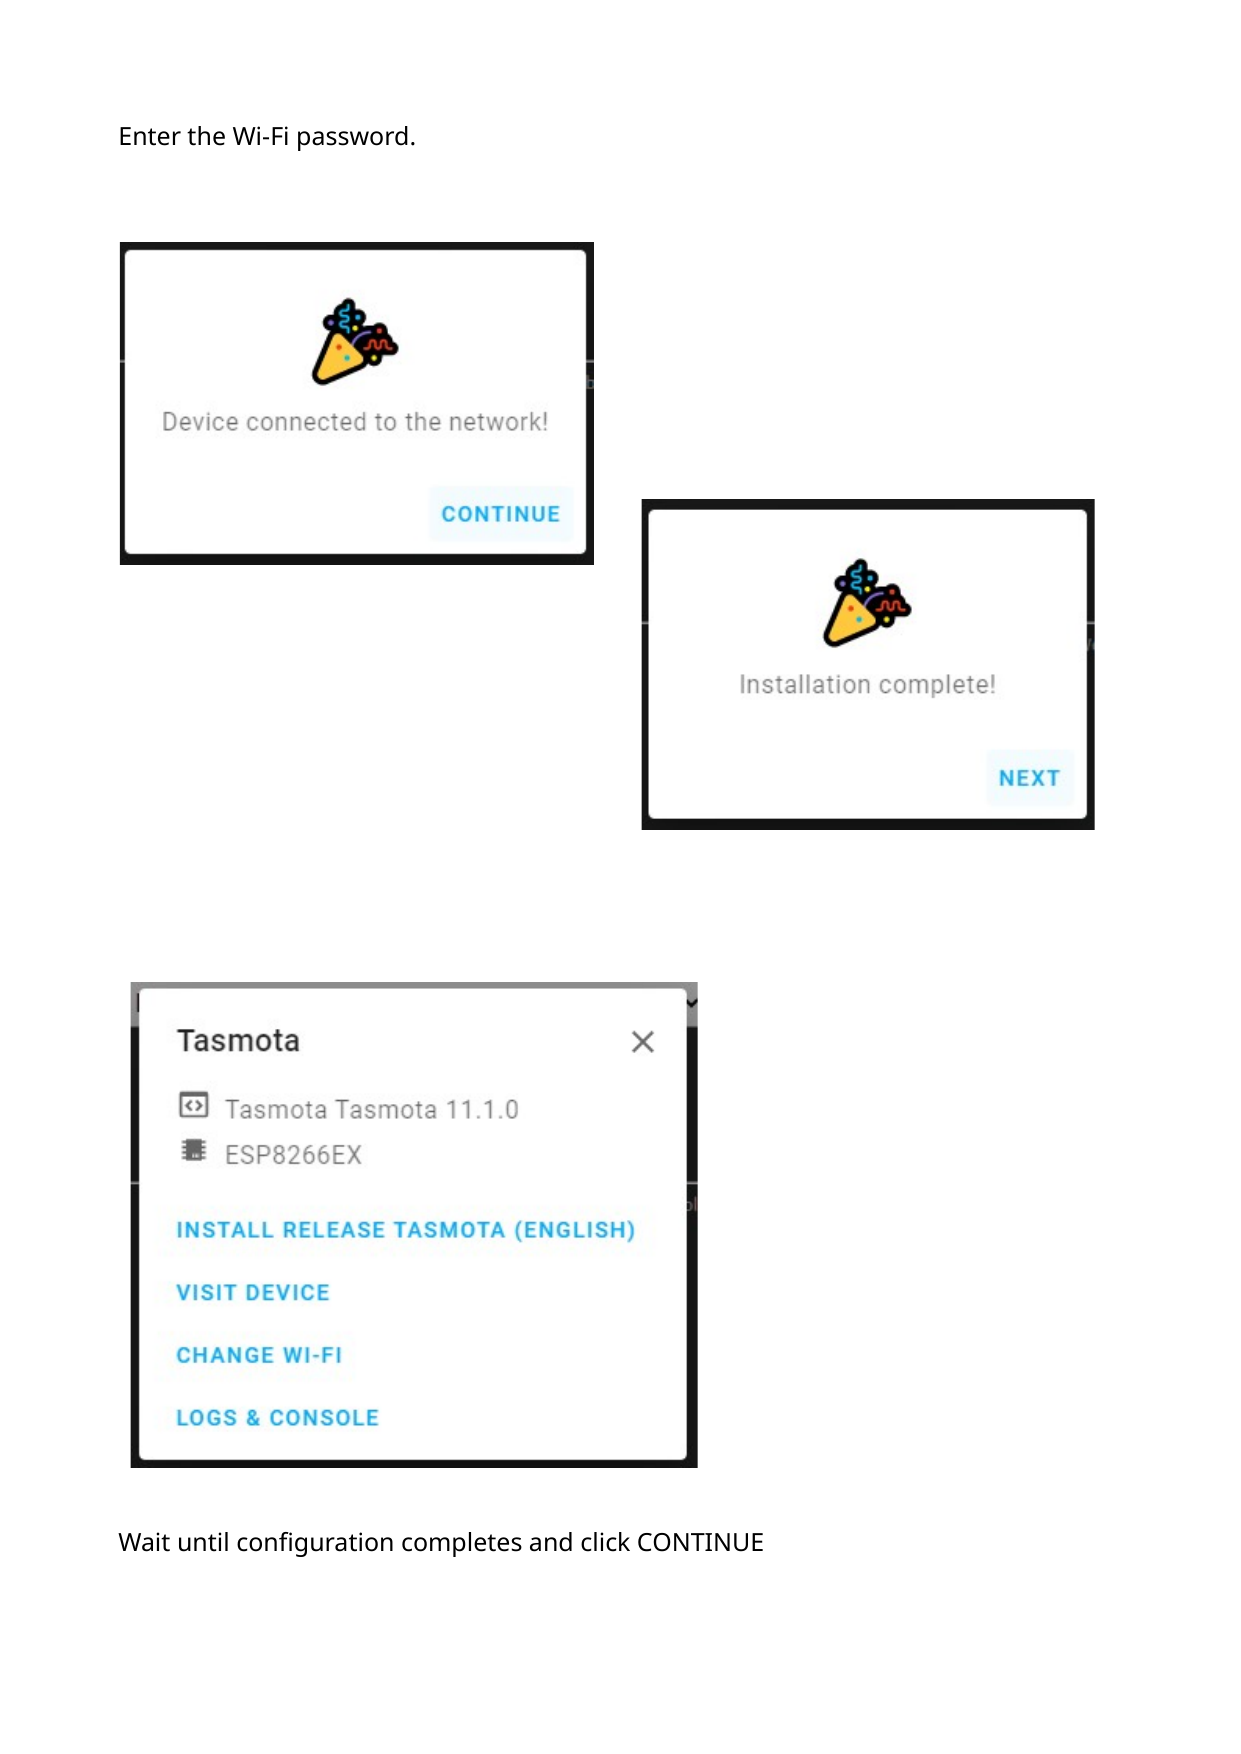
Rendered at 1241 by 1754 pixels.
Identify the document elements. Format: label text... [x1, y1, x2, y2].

text Wait until configuration completes and click CONTINUE [118, 1524, 1122, 1558]
picture [130, 982, 698, 1468]
picture [641, 499, 1095, 830]
text Enter the Wi-Fi password. [118, 118, 1122, 152]
picture [119, 242, 594, 565]
